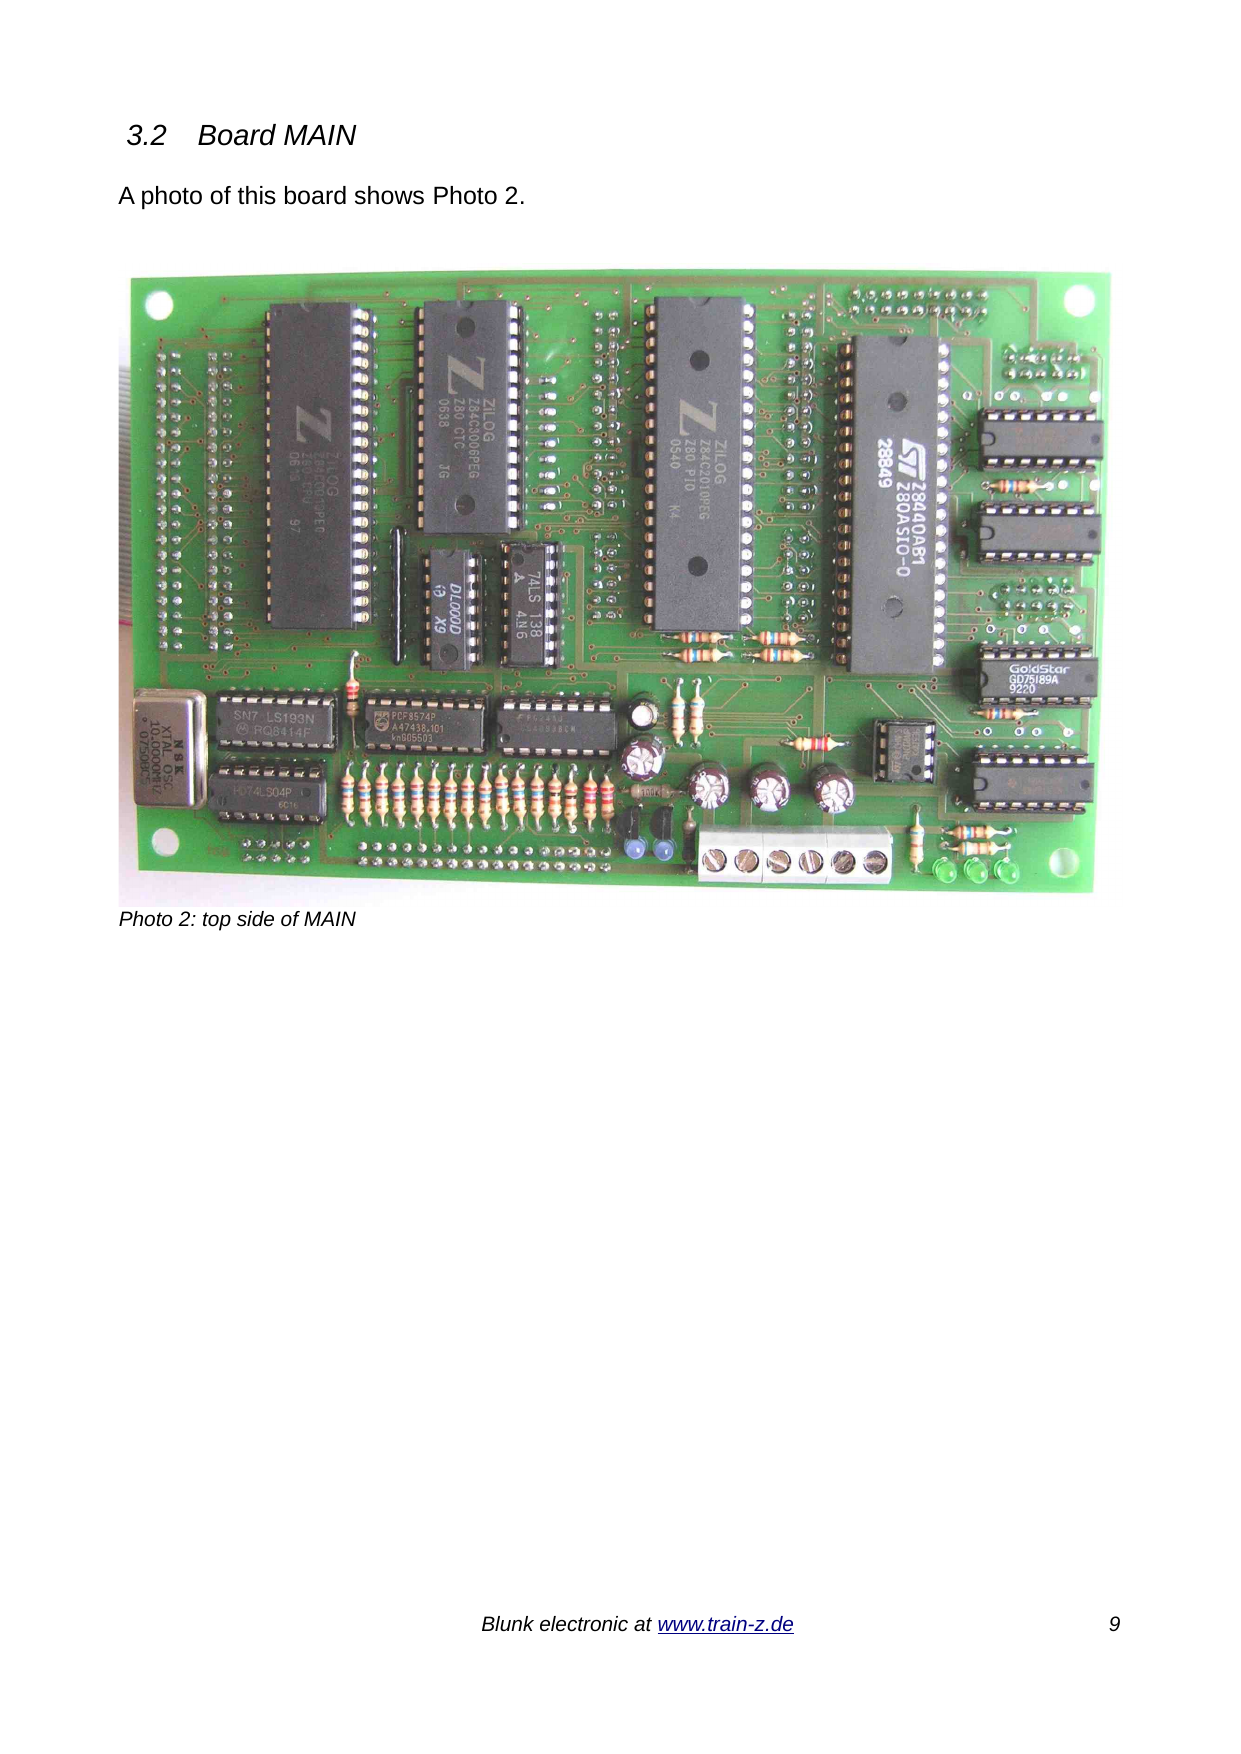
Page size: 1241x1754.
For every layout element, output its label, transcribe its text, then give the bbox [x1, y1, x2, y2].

subtitle Board MAIN [118, 118, 1122, 152]
text Photo 2: top side of MAIN [118, 907, 1122, 931]
text A photo of this board shows Photo 2. [118, 181, 1122, 209]
picture [118, 263, 1123, 907]
